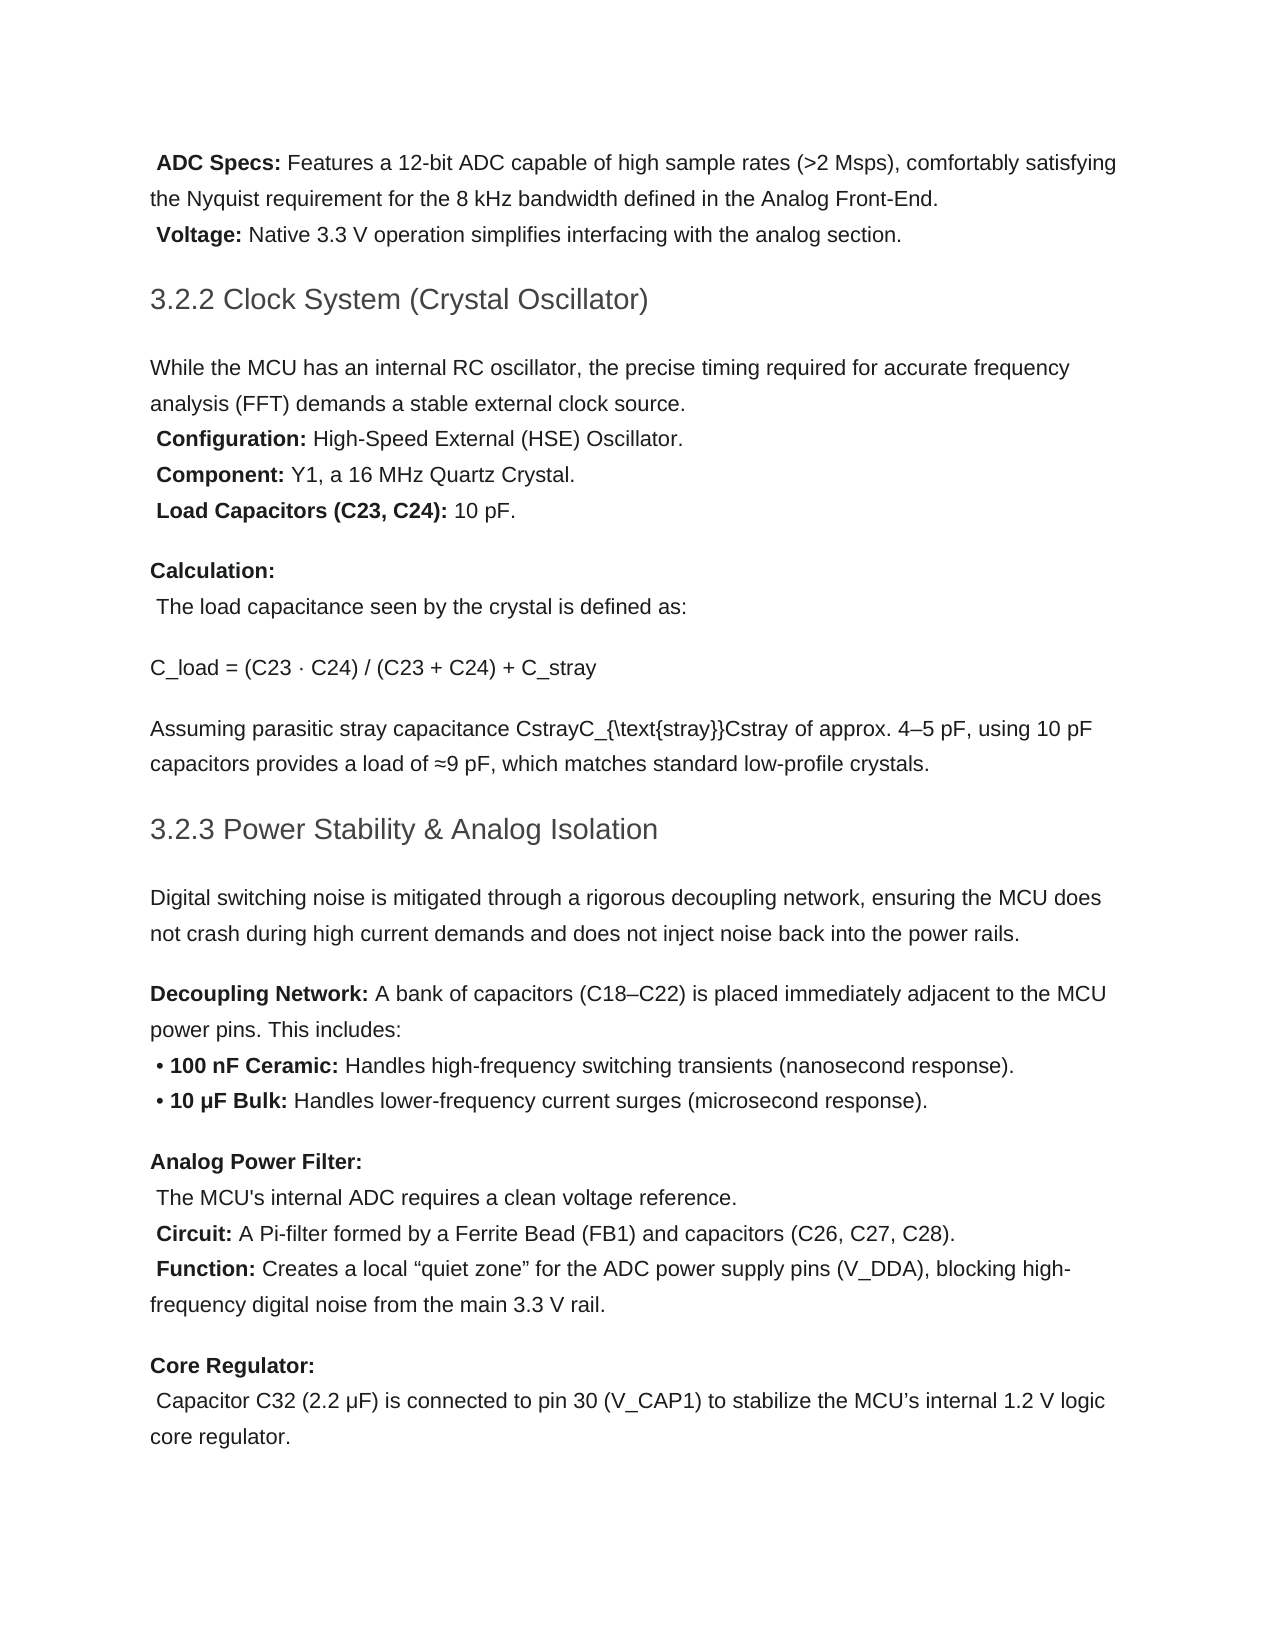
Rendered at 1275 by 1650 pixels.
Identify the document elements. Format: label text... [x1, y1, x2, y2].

text Digital switching noise is mitigated through a rigorous decoupling network, ensuring the MCU does not crash during high current demands and does not inject noise back into the power rails. [150, 885, 1125, 946]
subtitle 3.2.3 Power Stability & Analog Isolation [150, 812, 1125, 846]
text Assuming parasitic stray capacitance CstrayC_{\text{stray}}Cstray​ of approx. 4–5 pF, using 10 pF capacitors provides a load of ≈9 pF, which matches standard low-profile crystals. [150, 716, 1125, 777]
text Calculation: The load capacitance seen by the crystal is defined as: [150, 558, 1125, 619]
text While the MCU has an internal RC oscillator, the precise timing required for accurate frequency analysis (FFT) demands a stable external clock source. Configuration: High-Speed External (HSE) Oscillator. Component: Y1, a 16 MHz Quartz Crystal. Load Capacitors (C23, C24): 10 pF. [150, 355, 1125, 523]
text ADC Specs: Features a 12-bit ADC capable of high sample rates (>2 Msps), comfortably satisfying the Nyquist requirement for the 8 kHz bandwidth defined in the Analog Front-End. Voltage: Native 3.3 V operation simplifies interfacing with the analog section. [150, 150, 1125, 247]
text Analog Power Filter: The MCU's internal ADC requires a clean voltage reference. Circuit: A Pi-filter formed by a Ferrite Bead (FB1) and capacitors (C26, C27, C28). Function: Creates a local “quiet zone” for the ADC power supply pins (V_DDA), blocking high-frequency digital noise from the main 3.3 V rail. [150, 1149, 1125, 1317]
text Decoupling Network: A bank of capacitors (C18–C22) is placed immediately adjacent to the MCU power pins. This includes: • 100 nF Ceramic: Handles high-frequency switching transients (nanosecond response). • 10 μF Bulk: Handles lower-frequency current surges (microsecond response). [150, 981, 1125, 1113]
text Core Regulator: Capacitor C32 (2.2 μF) is connected to pin 30 (V_CAP1) to stabilize the MCU’s internal 1.2 V logic core regulator. [150, 1353, 1125, 1449]
text C_load = (C23 · C24) / (C23 + C24) + C_stray​ [150, 655, 1125, 680]
subtitle 3.2.2 Clock System (Crystal Oscillator) [150, 282, 1125, 316]
